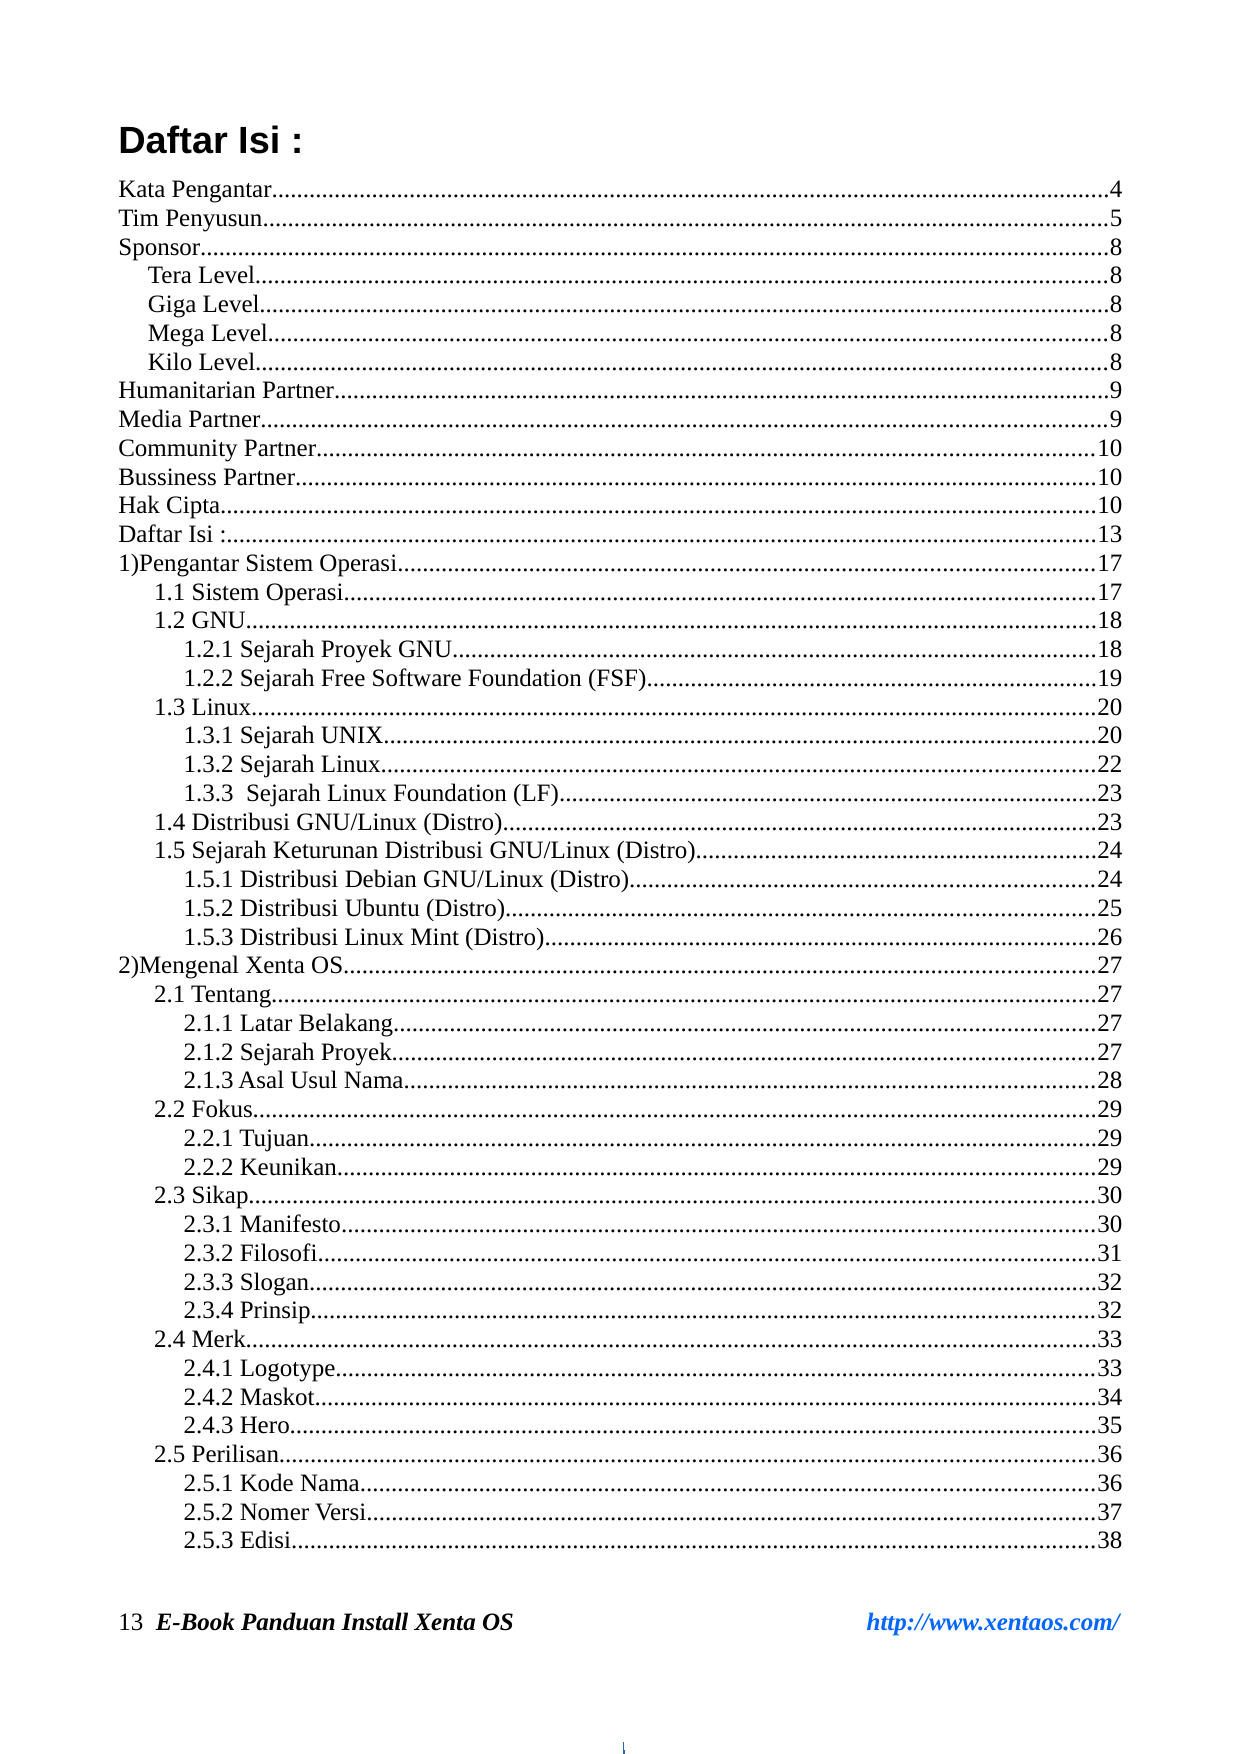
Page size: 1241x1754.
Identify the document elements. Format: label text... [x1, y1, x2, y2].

text 1.5 Sejarah Keturunan Distribusi GNU/Linux (Distro) 24 [148, 836, 1122, 864]
text 2.5.3 Edisi 38 [177, 1526, 1122, 1554]
text 1.3.1 Sejarah UNIX 20 [177, 721, 1122, 749]
text 2.1.3 Asal Usul Nama 28 [177, 1066, 1122, 1094]
text Daftar Isi : 13 [118, 519, 1122, 548]
text 2)Mengenal Xenta OS 27 [118, 951, 1122, 979]
text Kilo Level 8 [148, 347, 1122, 376]
text 2.3.4 Prinsip 32 [177, 1296, 1122, 1324]
text Media Partner 9 [118, 404, 1122, 433]
text 1)Pengantar Sistem Operasi 17 [118, 548, 1122, 577]
subtitle Daftar Isi : [118, 118, 1122, 162]
text Sponsor 8 [118, 232, 1122, 261]
text 2.4.1 Logotype 33 [177, 1353, 1122, 1382]
text 2.2 Fokus 29 [148, 1094, 1122, 1123]
text 2.1.1 Latar Belakang 27 [177, 1008, 1122, 1037]
text 1.2.2 Sejarah Free Software Foundation (FSF) 19 [177, 663, 1122, 692]
text 2.3.1 Manifesto 30 [177, 1209, 1122, 1238]
text Kata Pengantar 4 [118, 174, 1122, 203]
text 2.2.2 Keunikan 29 [177, 1152, 1122, 1181]
text 2.1 Tentang 27 [148, 979, 1122, 1008]
text 2.5 Perilisan 36 [148, 1439, 1122, 1468]
text 1.2 GNU 18 [148, 606, 1122, 634]
text Tim Penyusun 5 [118, 203, 1122, 232]
text 2.5.1 Kode Nama 36 [177, 1468, 1122, 1497]
text 2.3 Sikap 30 [148, 1181, 1122, 1209]
text Humanitarian Partner 9 [118, 376, 1122, 404]
text 2.4.2 Maskot 34 [177, 1382, 1122, 1411]
text 2.5.2 Nomer Versi 37 [177, 1497, 1122, 1526]
text 1.5.3 Distribusi Linux Mint (Distro) 26 [177, 922, 1122, 951]
text 1.4 Distribusi GNU/Linux (Distro) 23 [148, 807, 1122, 836]
text 1.2.1 Sejarah Proyek GNU 18 [177, 634, 1122, 663]
text Community Partner 10 [118, 433, 1122, 462]
text 1.3 Linux 20 [148, 692, 1122, 721]
text 2.4.3 Hero 35 [177, 1411, 1122, 1439]
text 2.4 Merk 33 [148, 1324, 1122, 1353]
text 1.1 Sistem Operasi 17 [148, 577, 1122, 606]
text 2.1.2 Sejarah Proyek 27 [177, 1037, 1122, 1066]
text Mega Level 8 [148, 318, 1122, 347]
text Tera Level 8 [148, 261, 1122, 289]
text 2.2.1 Tujuan 29 [177, 1123, 1122, 1152]
text Hak Cipta 10 [118, 491, 1122, 519]
text Giga Level 8 [148, 289, 1122, 318]
text 1.5.1 Distribusi Debian GNU/Linux (Distro) 24 [177, 864, 1122, 893]
text 1.3.3 Sejarah Linux Foundation (LF) 23 [177, 778, 1122, 807]
text 2.3.3 Slogan 32 [177, 1267, 1122, 1296]
text Bussiness Partner 10 [118, 462, 1122, 491]
text 1.3.2 Sejarah Linux 22 [177, 749, 1122, 778]
text 1.5.2 Distribusi Ubuntu (Distro) 25 [177, 893, 1122, 922]
text 2.3.2 Filosofi 31 [177, 1238, 1122, 1267]
